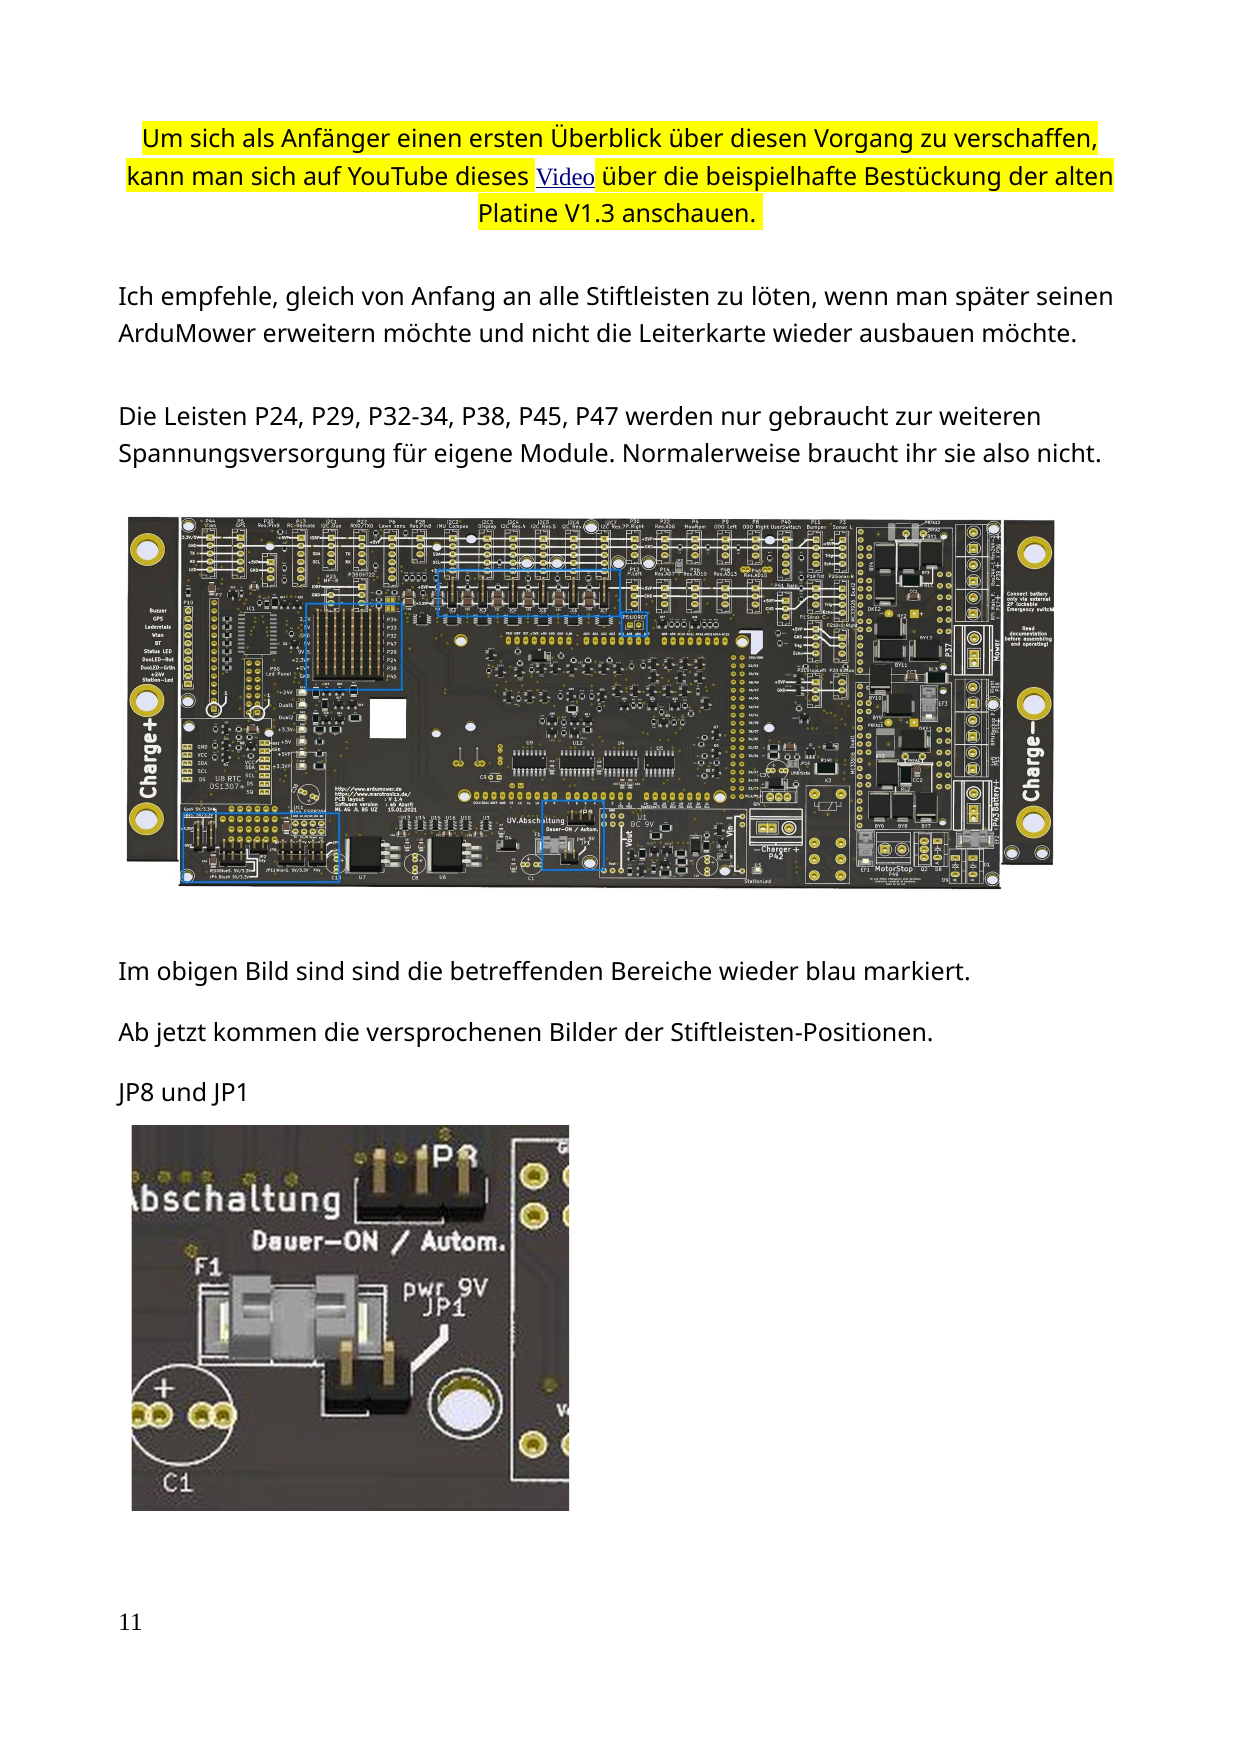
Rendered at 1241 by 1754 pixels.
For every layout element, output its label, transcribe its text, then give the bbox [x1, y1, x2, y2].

text Die Leisten P24, P29, P32-34, P38, P45, P47 werden nur gebraucht zur weiteren Spannungsversorgung für eigene Module. Normalerweise braucht ihr sie also nicht. [118, 396, 1122, 470]
picture [117, 511, 1059, 895]
text Um sich als Anfänger einen ersten Überblick über diesen Vorgang zu verschaffen, kann man sich auf YouTube dieses Video über die beispielhafte Bestückung der alten Platine V1.3 anschauen. [118, 118, 1122, 230]
text Ich empfehle, gleich von Anfang an alle Stiftleisten zu löten, wenn man später seinen ArduMower erweitern möchte und nicht die Leiterkarte wieder ausbauen möchte. [118, 276, 1122, 350]
text Im obigen Bild sind sind die betreffenden Bereiche wieder blau markiert. [118, 956, 1122, 987]
picture [131, 1125, 570, 1511]
text JP8 und JP1 [118, 1076, 1122, 1107]
text Ab jetzt kommen die versprochenen Bilder der Stiftleisten-Positionen. [118, 1017, 1122, 1048]
